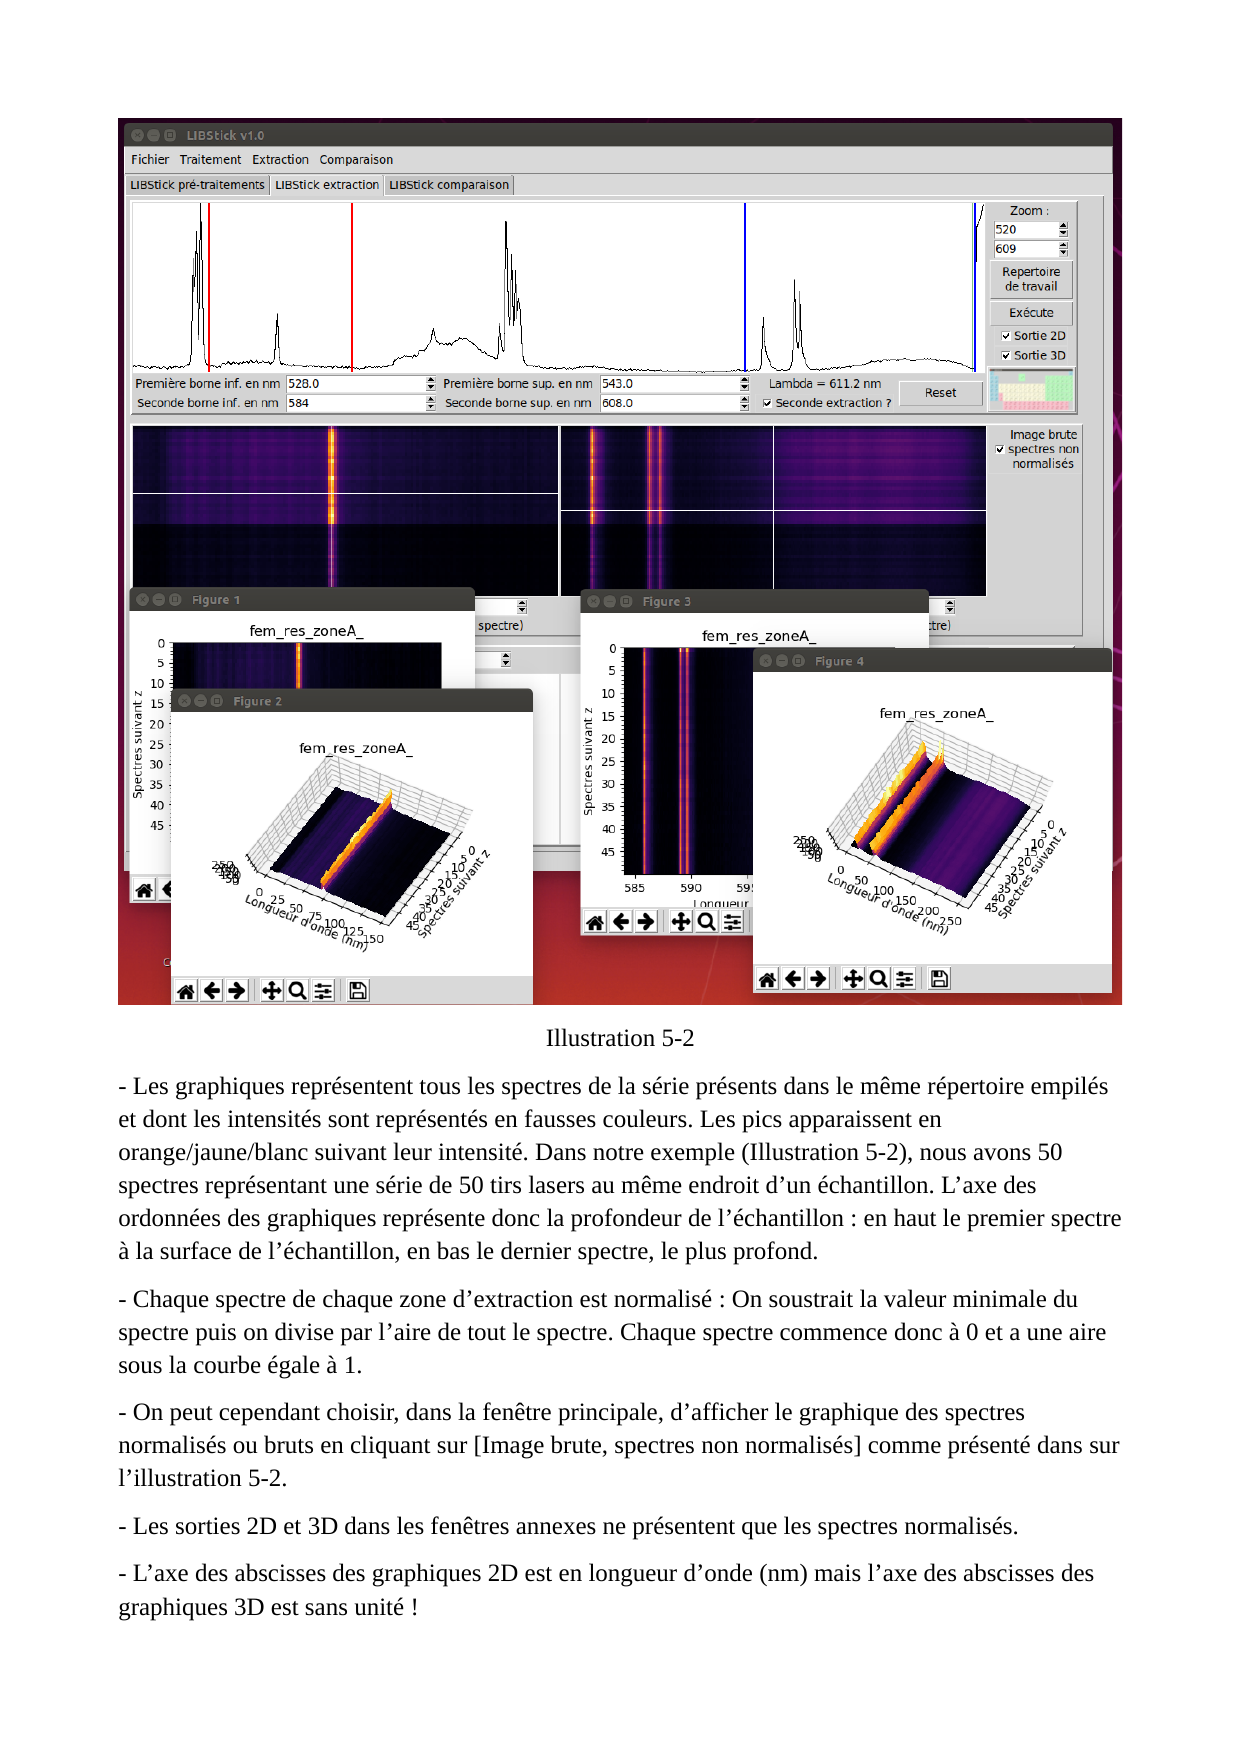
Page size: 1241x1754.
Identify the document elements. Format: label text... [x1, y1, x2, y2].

text - Les sorties 2D et 3D dans les fenêtres annexes ne présentent que les spectres normalisés. [118, 1511, 1122, 1540]
picture [118, 118, 1123, 1005]
text Illustration 5-2 [118, 1023, 1122, 1052]
text - Les graphiques représentent tous les spectres de la série présents dans le même répertoire empilés et dont les intensités sont représentés en fausses couleurs. Les pics apparaissent en orange/jaune/blanc suivant leur intensité. Dans notre exemple (Illustration 5-2), nous avons 50 spectres représentant une série de 50 tirs lasers au même endroit d’un échantillon. L’axe des ordonnées des graphiques représente donc la profondeur de l’échantillon : en haut le premier spectre à la surface de l’échantillon, en bas le dernier spectre, le plus profond. [118, 1071, 1122, 1265]
text - L’axe des abscisses des graphiques 2D est en longueur d’onde (nm) mais l’axe des abscisses des graphiques 3D est sans unité ! [118, 1558, 1122, 1620]
text - On peut cependant choisir, dans la fenêtre principale, d’afficher le graphique des spectres normalisés ou bruts en cliquant sur [Image brute, spectres non normalisés] comme présenté dans sur l’illustration 5-2. [118, 1397, 1122, 1492]
text - Chaque spectre de chaque zone d’extraction est normalisé : On soustrait la valeur minimale du spectre puis on divise par l’aire de tout le spectre. Chaque spectre commence donc à 0 et a une aire sous la courbe égale à 1. [118, 1284, 1122, 1378]
